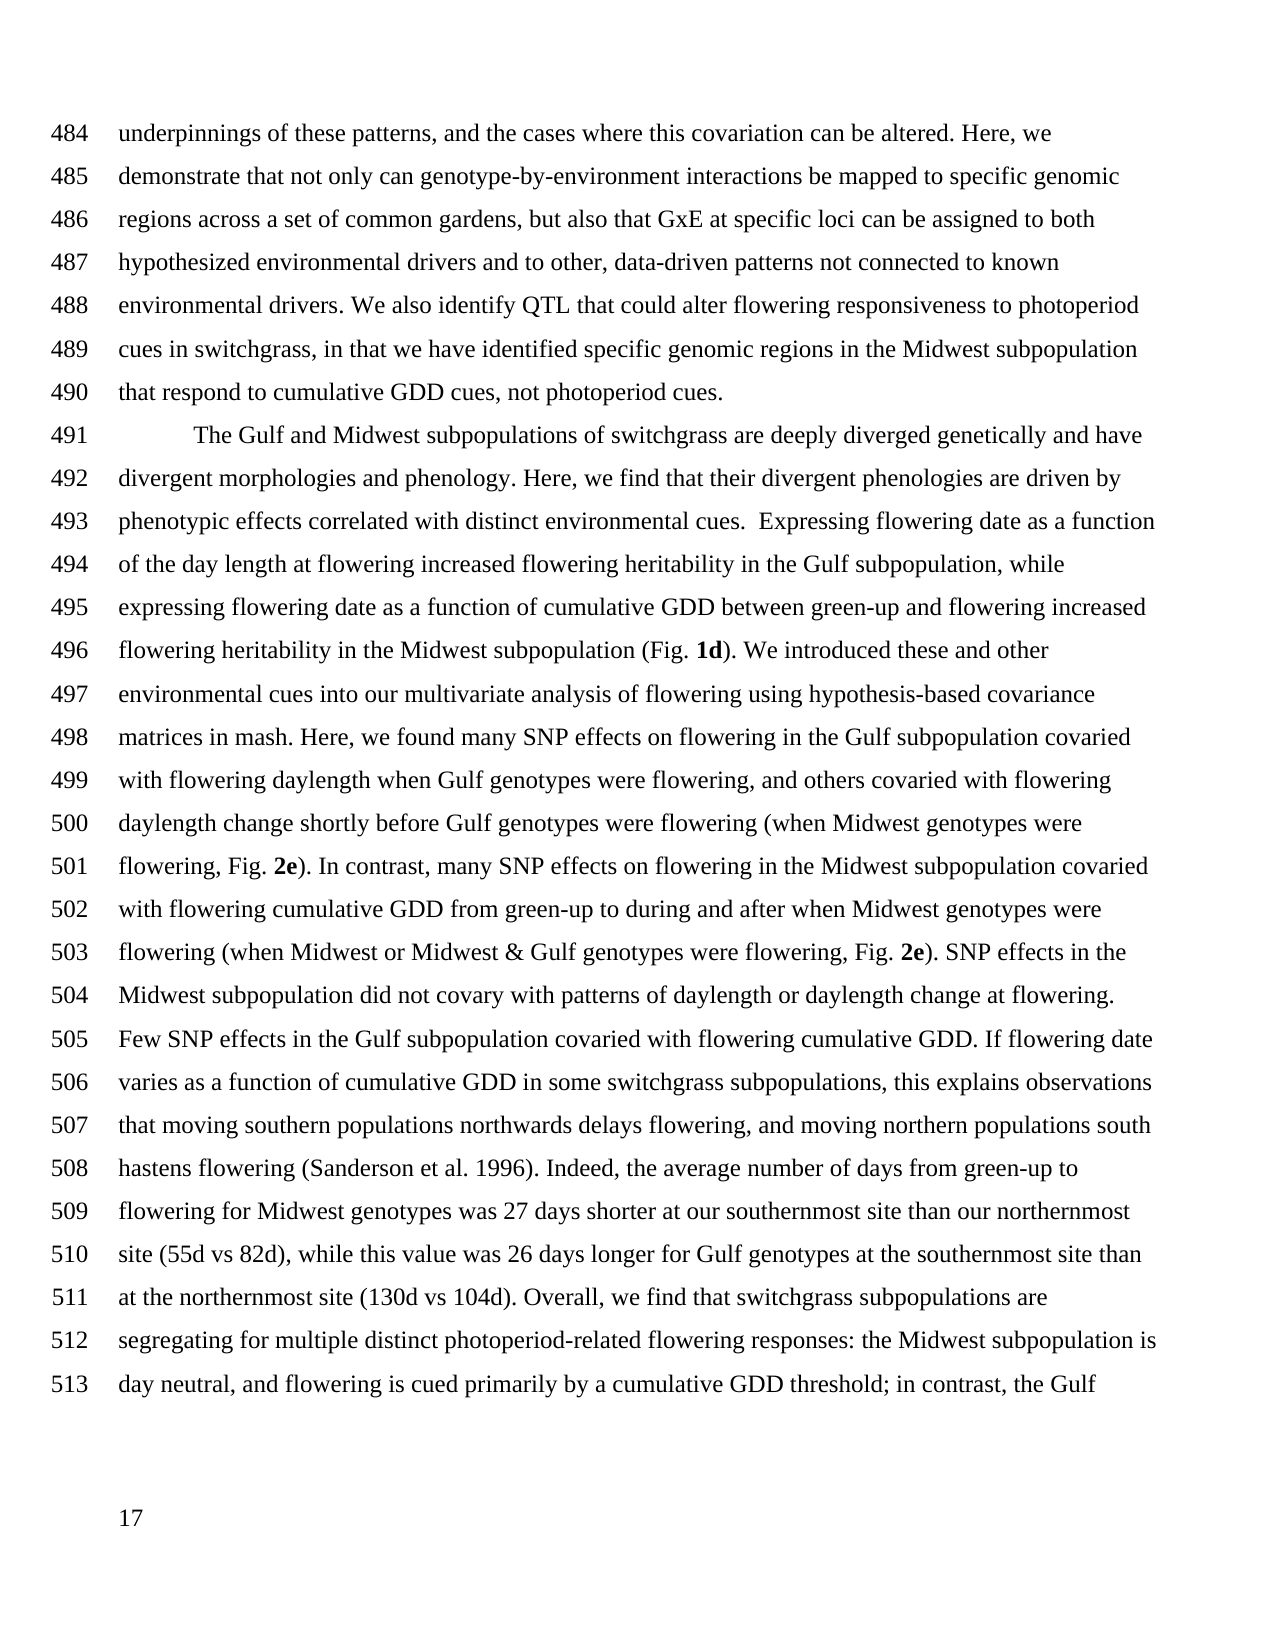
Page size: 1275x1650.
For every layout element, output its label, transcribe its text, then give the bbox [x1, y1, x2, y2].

text The Gulf and Midwest subpopulations of switchgrass are deeply diverged genetically and have divergent morphologies and phenology. Here, we find that their divergent phenologies are driven by phenotypic effects correlated with distinct environmental cues. Expressing flowering date as a function of the day length at flowering increased flowering heritability in the Gulf subpopulation, while expressing flowering date as a function of cumulative GDD between green-up and flowering increased flowering heritability in the Midwest subpopulation (Fig. 1d). We introduced these and other environmental cues into our multivariate analysis of flowering using hypothesis-based covariance matrices in mash. Here, we found many SNP effects on flowering in the Gulf subpopulation covaried with flowering daylength when Gulf genotypes were flowering, and others covaried with flowering daylength change shortly before Gulf genotypes were flowering (when Midwest genotypes were flowering, Fig. 2e). In contrast, many SNP effects on flowering in the Midwest subpopulation covaried with flowering cumulative GDD from green-up to during and after when Midwest genotypes were flowering (when Midwest or Midwest & Gulf genotypes were flowering, Fig. 2e). SNP effects in the Midwest subpopulation did not covary with patterns of daylength or daylength change at flowering. Few SNP effects in the Gulf subpopulation covaried with flowering cumulative GDD. If flowering date varies as a function of cumulative GDD in some switchgrass subpopulations, this explains observations that moving southern populations northwards delays flowering, and moving northern populations south hastens flowering (Sanderson et al. 1996). Indeed, the average number of days from green-up to flowering for Midwest genotypes was 27 days shorter at our southernmost site than our northernmost site (55d vs 82d), while this value was 26 days longer for Gulf genotypes at the southernmost site than at the northernmost site (130d vs 104d). Overall, we find that switchgrass subpopulations are segregating for multiple distinct photoperiod-related flowering responses: the Midwest subpopulation is day neutral, and flowering is cued primarily by a cumulative GDD threshold; in contrast, the Gulf [118, 420, 1157, 1397]
text underpinnings of these patterns, and the cases where this covariation can be altered. Here, we demonstrate that not only can genotype-by-environment interactions be mapped to specific genomic regions across a set of common gardens, but also that GxE at specific loci can be assigned to both hypothesized environmental drivers and to other, data-driven patterns not connected to known environmental drivers. We also identify QTL that could alter flowering responsiveness to photoperiod cues in switchgrass, in that we have identified specific genomic regions in the Midwest subpopulation that respond to cumulative GDD cues, not photoperiod cues. [118, 118, 1157, 406]
